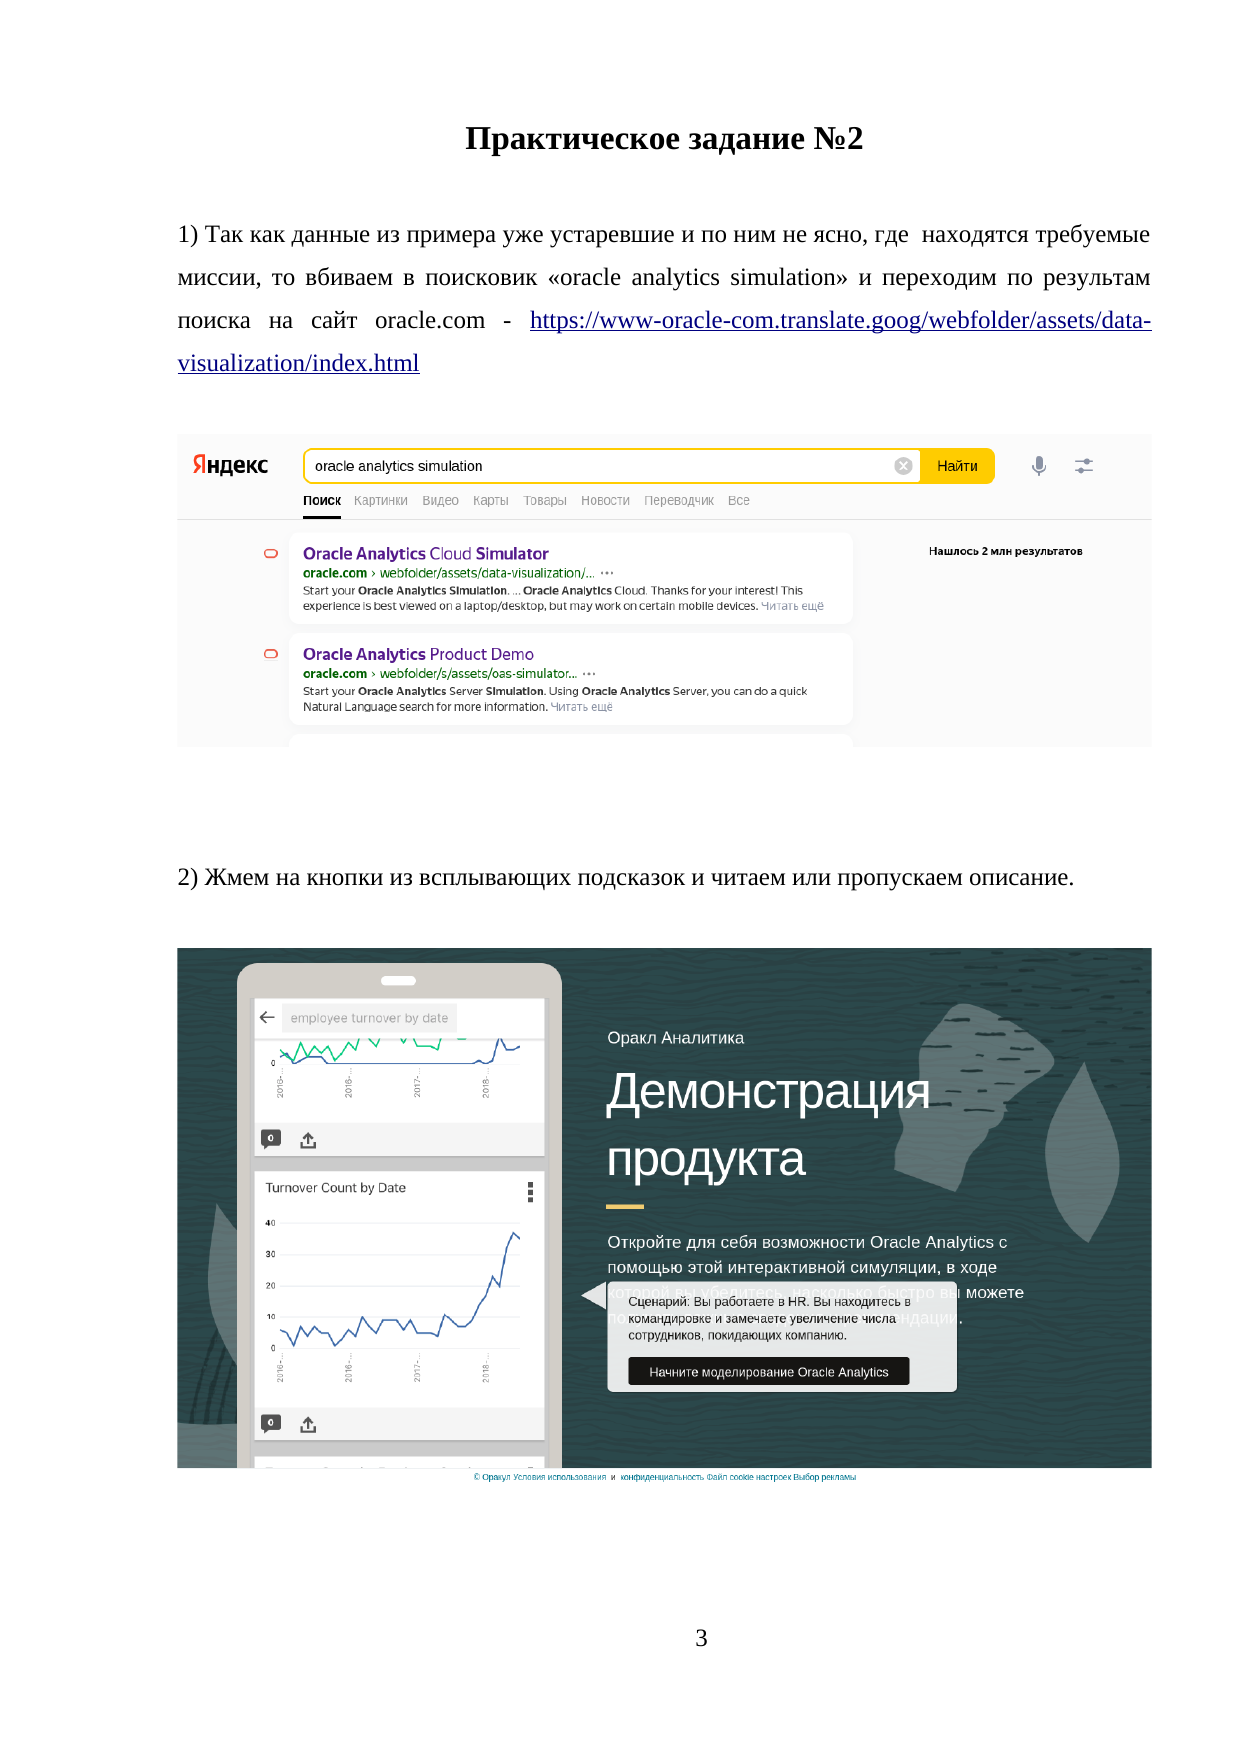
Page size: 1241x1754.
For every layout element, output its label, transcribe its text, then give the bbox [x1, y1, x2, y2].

text Практическое задание №2 [177, 118, 1152, 156]
picture [177, 948, 1152, 1484]
text 2) Жмем на кнопки из всплывающих подсказок и читаем или пропускаем описание. [177, 862, 1152, 891]
text 1) Так как данные из примера уже устаревшие и по ним не ясно, где находятся требуемые миссии, то вбиваем в поисковик «oracle analytics simulation» и переходим по результам поиска на сайт oracle.com - https://www-oracle-com.translate.goog/webfolder/assets/data-visualization/index.html [177, 219, 1152, 377]
picture [177, 434, 1152, 747]
